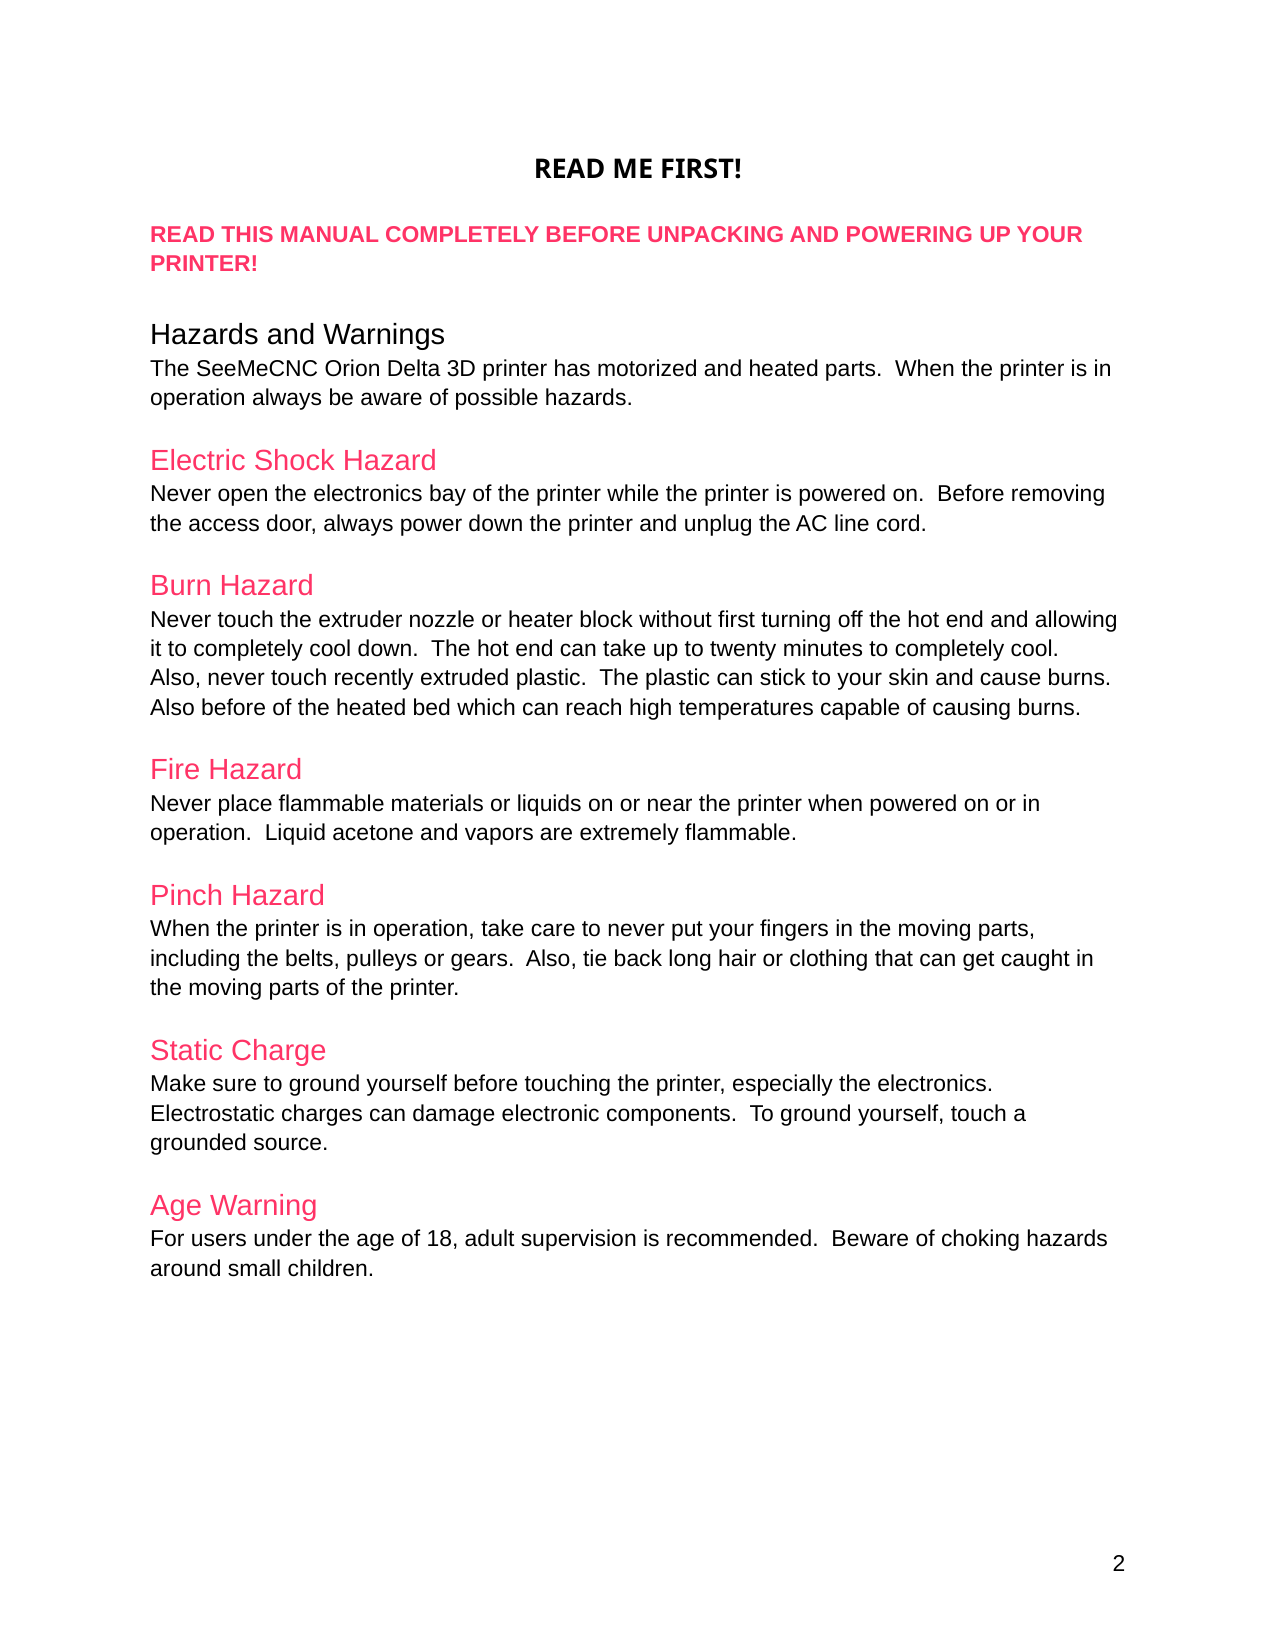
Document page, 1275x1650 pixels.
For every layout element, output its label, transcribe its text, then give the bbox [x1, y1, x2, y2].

subtitle operation always be aware of possible hazards. [150, 385, 1125, 410]
subtitle The SeeMeCNC Orion Delta 3D printer has motorized and heated parts. When the printer is in [150, 355, 1125, 381]
subtitle Also before of the heated bed which can reach high temperatures capable of causing burns. [150, 694, 1125, 720]
subtitle the moving parts of the printer. [150, 975, 1125, 1001]
subtitle Pinch Hazard [150, 879, 1125, 911]
subtitle operation. Liquid acetone and vapors are extremely flammable. [150, 820, 1125, 846]
subtitle it to completely cool down. The hot end can take up to twenty minutes to completely cool. [150, 636, 1125, 661]
text READ THIS MANUAL COMPLETELY BEFORE UNPACKING AND POWERING UP YOUR [150, 222, 1125, 247]
subtitle Fire Hazard [150, 753, 1125, 786]
subtitle the access door, always power down the printer and unplug the AC line cord. [150, 510, 1125, 536]
text PRINTER! [150, 251, 1125, 277]
subtitle around small children. [150, 1255, 1125, 1281]
subtitle Electrostatic charges can damage electronic components. To ground yourself, touch a [150, 1100, 1125, 1126]
subtitle Never touch the extruder nozzle or heater block without first turning off the hot end and allowing [150, 606, 1125, 632]
subtitle Electric Shock Hazard [150, 443, 1125, 476]
subtitle Burn Hazard [150, 569, 1125, 602]
subtitle Also, never touch recently extruded plastic. The plastic can stick to your skin and cause burns. [150, 665, 1125, 691]
subtitle READ ME FIRST! [150, 150, 1125, 187]
subtitle Age Warning [150, 1188, 1125, 1221]
subtitle Static Charge [150, 1034, 1125, 1066]
subtitle including the belts, pulleys or gears. Also, tie back long hair or clothing that can get caught in [150, 946, 1125, 971]
subtitle When the printer is in operation, take care to never put your fingers in the moving parts, [150, 916, 1125, 942]
subtitle Never place flammable materials or liquids on or near the printer when powered on or in [150, 791, 1125, 816]
subtitle grounded source. [150, 1130, 1125, 1155]
subtitle Make sure to ground yourself before touching the printer, especially the electronics. [150, 1071, 1125, 1097]
subtitle Never open the electronics bay of the printer while the printer is powered on. Before removing [150, 481, 1125, 506]
subtitle Hazards and Warnings [150, 318, 1125, 351]
subtitle For users under the age of 18, adult supervision is recommended. Beware of choking hazards [150, 1226, 1125, 1252]
